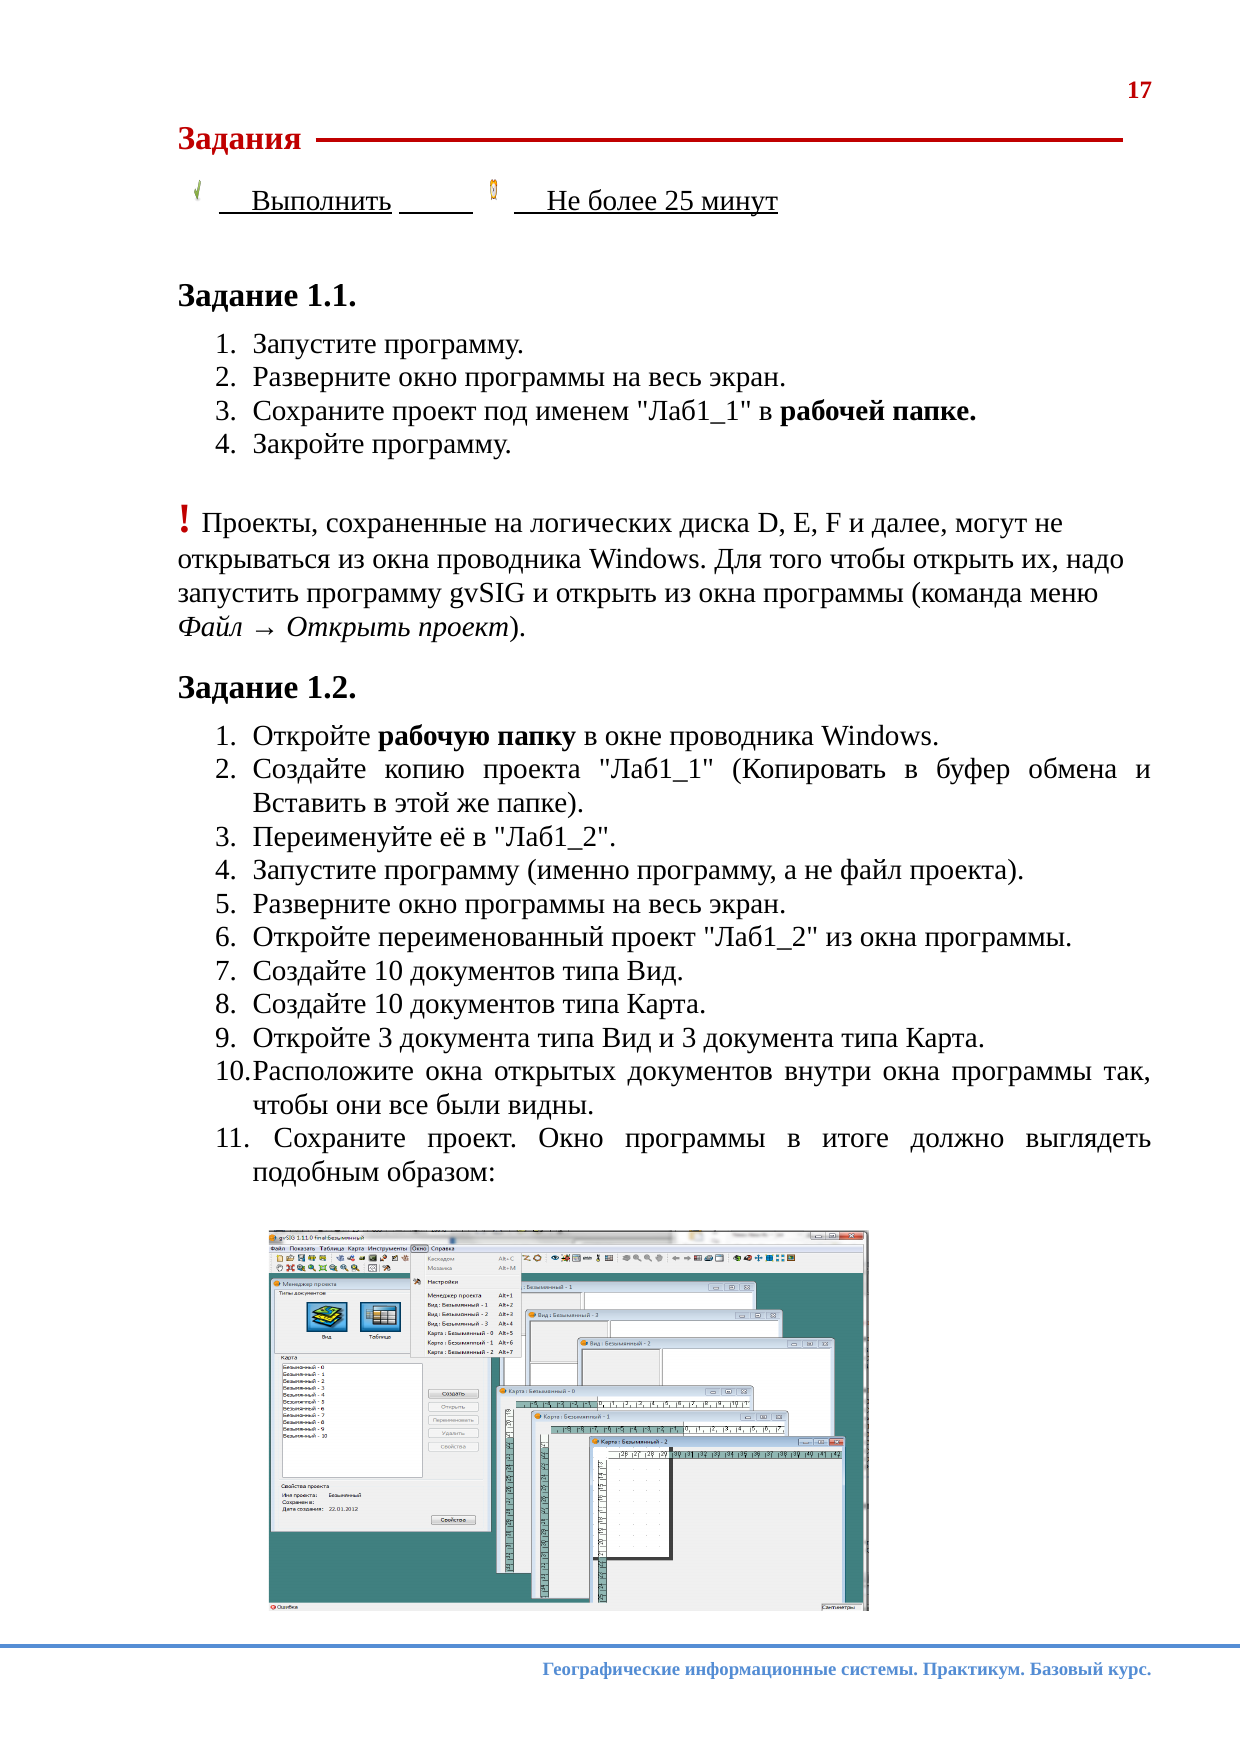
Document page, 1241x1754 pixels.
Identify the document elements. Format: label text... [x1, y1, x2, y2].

list Запустите программу (именно программу, а не файл проекта). [215, 852, 1152, 886]
list Откройте 3 документа типа Вид и 3 документа типа Карта. [215, 1020, 1152, 1053]
text Выполнить Не более 25 минут [177, 169, 1152, 217]
list Расположите окна открытых документов внутри окна программы так, чтобы они все были видны. [215, 1053, 1152, 1121]
text ! Проекты, сохраненные на логических диска D, E, F и далее, могут не открываться из окна проводника Windows. Для того чтобы открыть их, надо запустить программу gvSIG и открыть из окна программы (команда меню Файл → Открыть проект). [177, 494, 1152, 642]
list Сохраните проект под именем "Лаб1_1" в рабочей папке. [215, 393, 1152, 427]
list Создайте 10 документов типа Карта. [215, 986, 1152, 1020]
list Разверните окно программы на весь экран. [215, 886, 1152, 919]
text Задания [177, 118, 1152, 156]
picture [489, 178, 498, 202]
list Сохраните проект. Окно программы в итоге должно выглядеть подобным образом: [215, 1121, 1152, 1188]
picture [268, 1230, 869, 1611]
list Закройте программу. [215, 427, 1152, 460]
list Откройте переименованный проект "Лаб1_2" из окна программы. [215, 919, 1152, 953]
list Переименуйте её в "Лаб1_2". [215, 819, 1152, 852]
list Откройте рабочую папку в окне проводника Windows. [215, 718, 1152, 752]
picture [193, 178, 202, 202]
list Создайте 10 документов типа Вид. [215, 953, 1152, 986]
list Запустите программу. [215, 326, 1152, 359]
list Разверните окно программы на весь экран. [215, 359, 1152, 393]
text Задание 1.1. [177, 275, 1152, 313]
text Задание 1.2. [177, 667, 1152, 706]
list Создайте копию проекта "Лаб1_1" (Копировать в буфер обмена и Вставить в этой же папке). [215, 752, 1152, 819]
